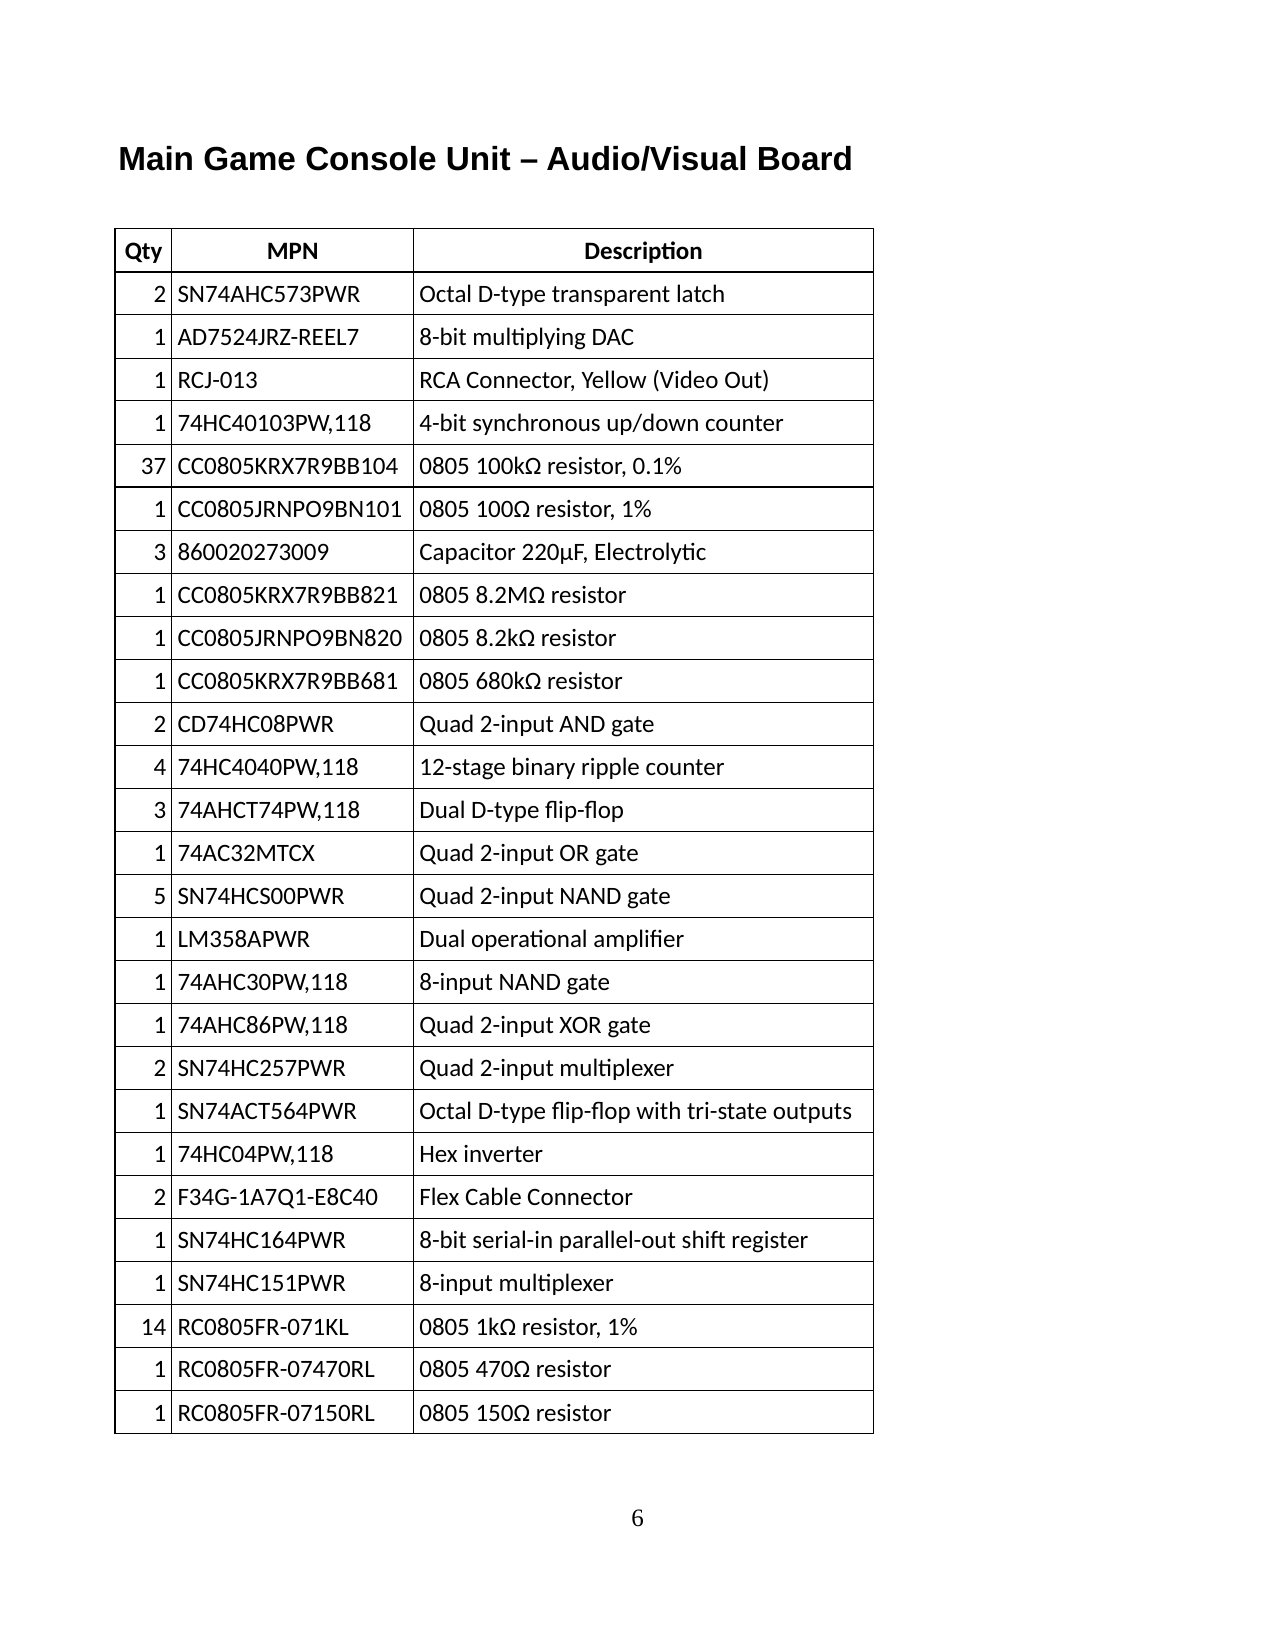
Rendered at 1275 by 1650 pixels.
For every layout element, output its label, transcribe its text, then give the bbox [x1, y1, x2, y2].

table_cell 8-input multiplexer [414, 1262, 873, 1304]
table_cell 0805 150Ω resistor [414, 1391, 873, 1433]
table_cell 2 [116, 1047, 171, 1089]
table_cell 74AHC30PW,118 [172, 961, 413, 1003]
table_cell 1 [116, 617, 171, 658]
table_cell Octal D-type flip-flop with tri-state outputs [414, 1090, 873, 1132]
table_cell Capacitor 220µF, Electrolytic [414, 531, 873, 572]
table_cell AD7524JRZ-REEL7 [172, 315, 413, 357]
table_cell 0805 100Ω resistor, 1% [414, 488, 873, 529]
table_cell 2 [116, 273, 171, 314]
table_cell 1 [116, 401, 171, 443]
table_cell SN74ACT564PWR [172, 1090, 413, 1132]
table_cell 14 [116, 1305, 171, 1347]
table_cell 1 [116, 1090, 171, 1132]
table_cell SN74HC151PWR [172, 1262, 413, 1304]
table_cell 1 [116, 918, 171, 960]
table_cell 1 [116, 1262, 171, 1304]
table_cell 2 [116, 703, 171, 744]
table_cell 3 [116, 531, 171, 572]
table_cell 8-bit serial-in parallel-out shift register [414, 1219, 873, 1261]
table_cell 74HC4040PW,118 [172, 746, 413, 788]
table_cell Quad 2-input XOR gate [414, 1004, 873, 1046]
table_header MPN [172, 229, 413, 271]
table_cell 1 [116, 832, 171, 874]
table_cell 1 [116, 1219, 171, 1261]
table_cell 0805 8.2MΩ resistor [414, 574, 873, 616]
table_cell Quad 2-input multiplexer [414, 1047, 873, 1089]
table_cell RC0805FR-071KL [172, 1305, 413, 1347]
table_cell CC0805KRX7R9BB821 [172, 574, 413, 616]
table_cell 1 [116, 1004, 171, 1046]
table_cell 1 [116, 1348, 171, 1390]
table_cell 1 [116, 488, 171, 529]
table_cell 74AHCT74PW,118 [172, 789, 413, 831]
table_cell 2 [116, 1176, 171, 1218]
table_cell 3 [116, 789, 171, 831]
table_cell F34G-1A7Q1-E8C40 [172, 1176, 413, 1218]
table_cell 5 [116, 875, 171, 917]
table_cell CC0805KRX7R9BB681 [172, 660, 413, 702]
table_cell Hex inverter [414, 1133, 873, 1175]
table_cell SN74HC164PWR [172, 1219, 413, 1261]
table_cell 1 [116, 1133, 171, 1175]
table_cell 74AC32MTCX [172, 832, 413, 874]
table_cell RCA Connector, Yellow (Video Out) [414, 359, 873, 400]
table_cell 4 [116, 746, 171, 788]
table_cell 1 [116, 574, 171, 616]
table_cell 4-bit synchronous up/down counter [414, 401, 873, 443]
table_cell Quad 2-input OR gate [414, 832, 873, 874]
table_cell Quad 2-input AND gate [414, 703, 873, 744]
table_cell Dual operational amplifier [414, 918, 873, 960]
table_cell 1 [116, 1391, 171, 1433]
table_cell 1 [116, 359, 171, 400]
table_cell CD74HC08PWR [172, 703, 413, 744]
table_cell 74HC40103PW,118 [172, 401, 413, 443]
table_cell SN74HCS00PWR [172, 875, 413, 917]
table_cell CC0805JRNPO9BN101 [172, 488, 413, 529]
table_cell 1 [116, 660, 171, 702]
table_cell 12-stage binary ripple counter [414, 746, 873, 788]
table_cell Octal D-type transparent latch [414, 273, 873, 314]
table_cell 74AHC86PW,118 [172, 1004, 413, 1046]
table_cell LM358APWR [172, 918, 413, 960]
table_cell CC0805KRX7R9BB104 [172, 445, 413, 486]
table_header Description [414, 229, 873, 271]
table_cell 0805 470Ω resistor [414, 1348, 873, 1390]
table_cell 0805 8.2kΩ resistor [414, 617, 873, 658]
table_header Qty [116, 229, 171, 271]
table_cell 0805 100kΩ resistor, 0.1% [414, 445, 873, 486]
table_cell SN74HC257PWR [172, 1047, 413, 1089]
subtitle Main Game Console Unit – Audio/Visual Board [118, 139, 1157, 216]
table_cell 74HC04PW,118 [172, 1133, 413, 1175]
table_cell RC0805FR-07150RL [172, 1391, 413, 1433]
table_cell 860020273009 [172, 531, 413, 572]
table_cell SN74AHC573PWR [172, 273, 413, 314]
table_cell Flex Cable Connector [414, 1176, 873, 1218]
table_cell 8-bit multiplying DAC [414, 315, 873, 357]
table_cell 0805 680kΩ resistor [414, 660, 873, 702]
table_cell RC0805FR-07470RL [172, 1348, 413, 1390]
table_cell 0805 1kΩ resistor, 1% [414, 1305, 873, 1347]
table_cell Dual D-type flip-flop [414, 789, 873, 831]
table_cell 1 [116, 315, 171, 357]
table_cell 1 [116, 961, 171, 1003]
table_cell 37 [116, 445, 171, 486]
table_cell RCJ-013 [172, 359, 413, 400]
table_cell CC0805JRNPO9BN820 [172, 617, 413, 658]
table_cell 8-input NAND gate [414, 961, 873, 1003]
table_cell Quad 2-input NAND gate [414, 875, 873, 917]
